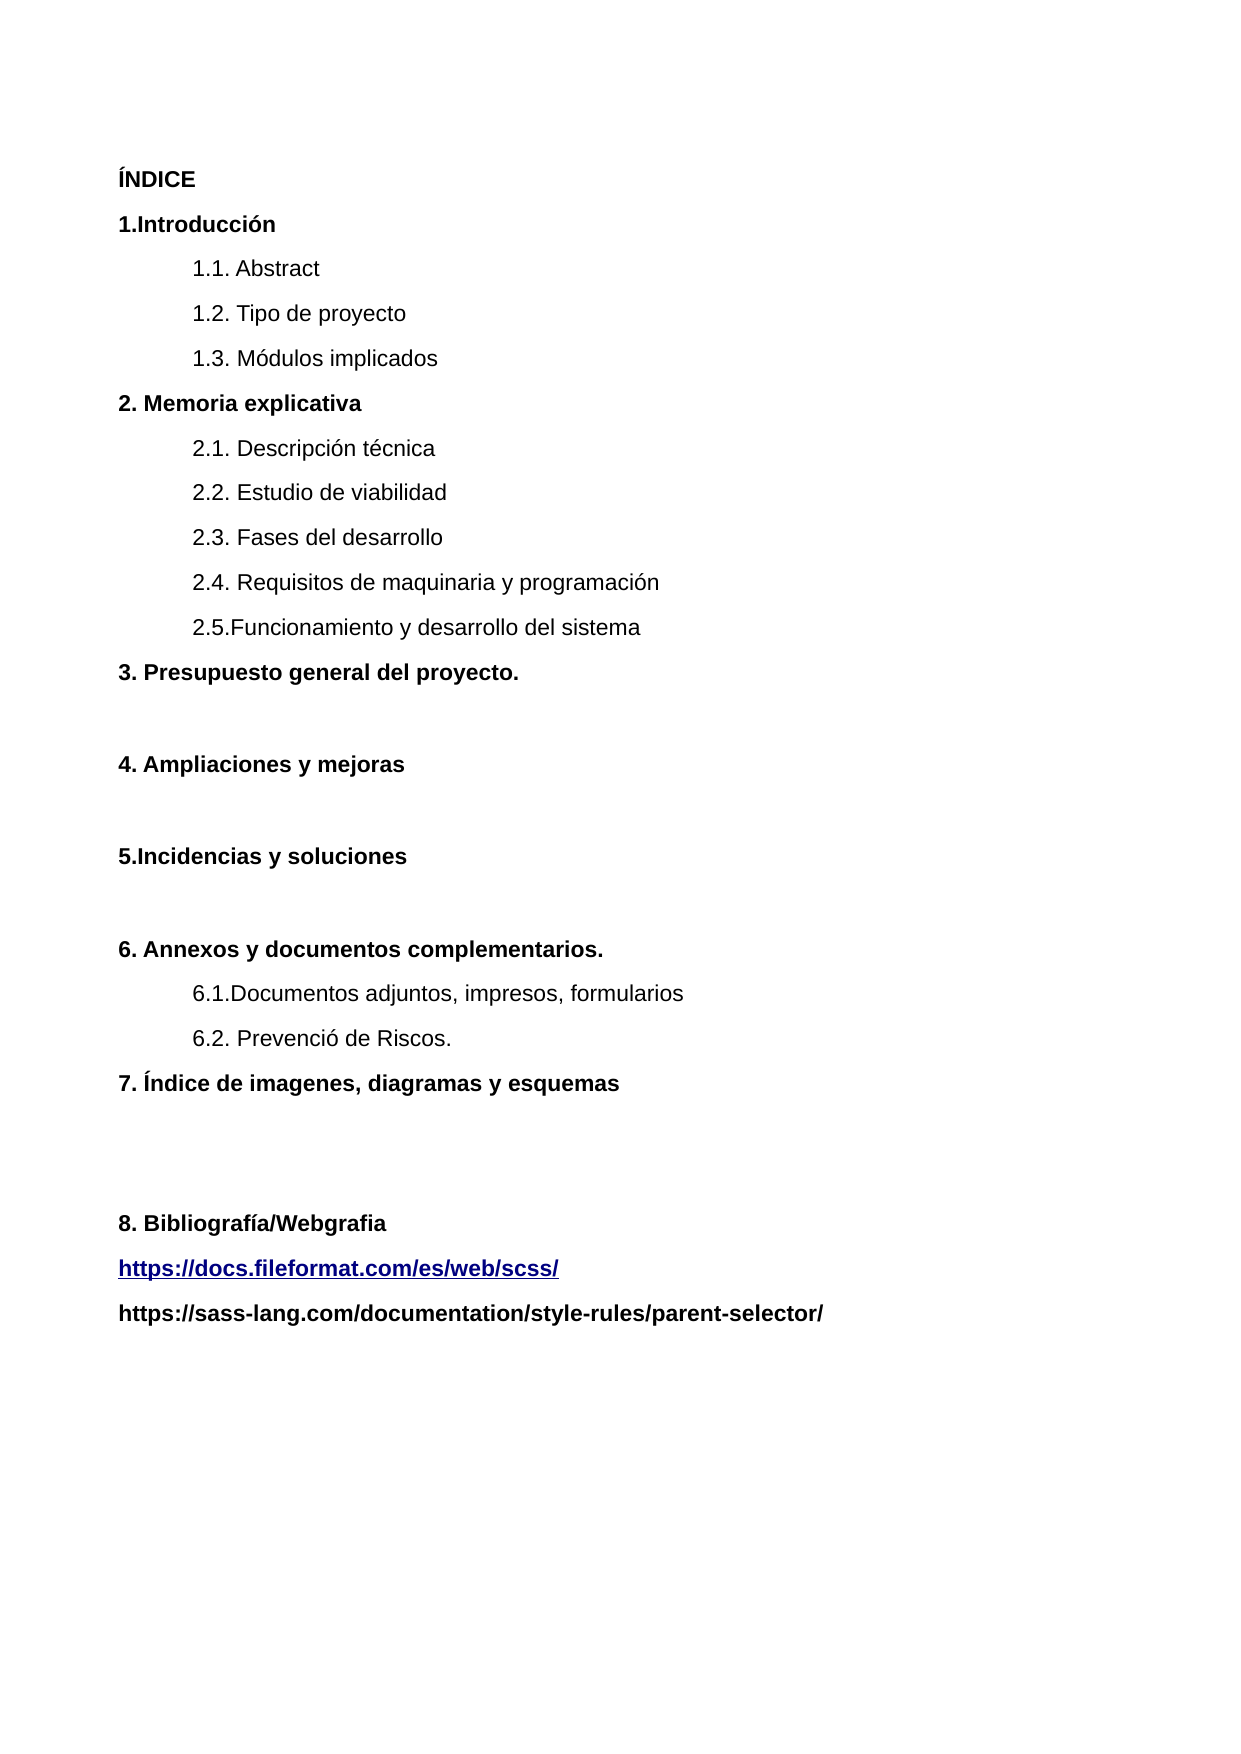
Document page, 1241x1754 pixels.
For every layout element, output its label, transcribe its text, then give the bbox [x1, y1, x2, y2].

text 2.3. Fases del desarrollo [118, 524, 1122, 550]
text 2.5.Funcionamiento y desarrollo del sistema [118, 614, 1122, 640]
text 3. Presupuesto general del proyecto. [118, 658, 1122, 685]
text 6. Annexos y documentos complementarios. [118, 936, 1122, 962]
text 5.Incidencias y soluciones [118, 843, 1122, 869]
text 1.3. Módulos implicados [118, 345, 1122, 371]
text 2.4. Requisitos de maquinaria y programación [118, 569, 1122, 595]
text 4. Ampliaciones y mejoras [118, 751, 1122, 777]
text 6.2. Prevenció de Riscos. [118, 1025, 1122, 1052]
text 1.2. Tipo de proyecto [118, 300, 1122, 326]
text 2.2. Estudio de viabilidad [118, 479, 1122, 506]
text https://sass-lang.com/documentation/style-rules/parent-selector/ [118, 1299, 1122, 1326]
text https://docs.fileformat.com/es/web/scss/ [118, 1255, 1122, 1281]
text 2. Memoria explicativa [118, 390, 1122, 416]
text 2.1. Descripción técnica [118, 434, 1122, 461]
text 6.1.Documentos adjuntos, impresos, formularios [118, 980, 1122, 1007]
text 7. Índice de imagenes, diagramas y esquemas [118, 1070, 1122, 1096]
text 8. Bibliografía/Webgrafia [118, 1210, 1122, 1236]
text 1.1. Abstract [118, 255, 1122, 282]
text ÍNDICE [118, 166, 1122, 192]
text 1.Introducción [118, 211, 1122, 237]
